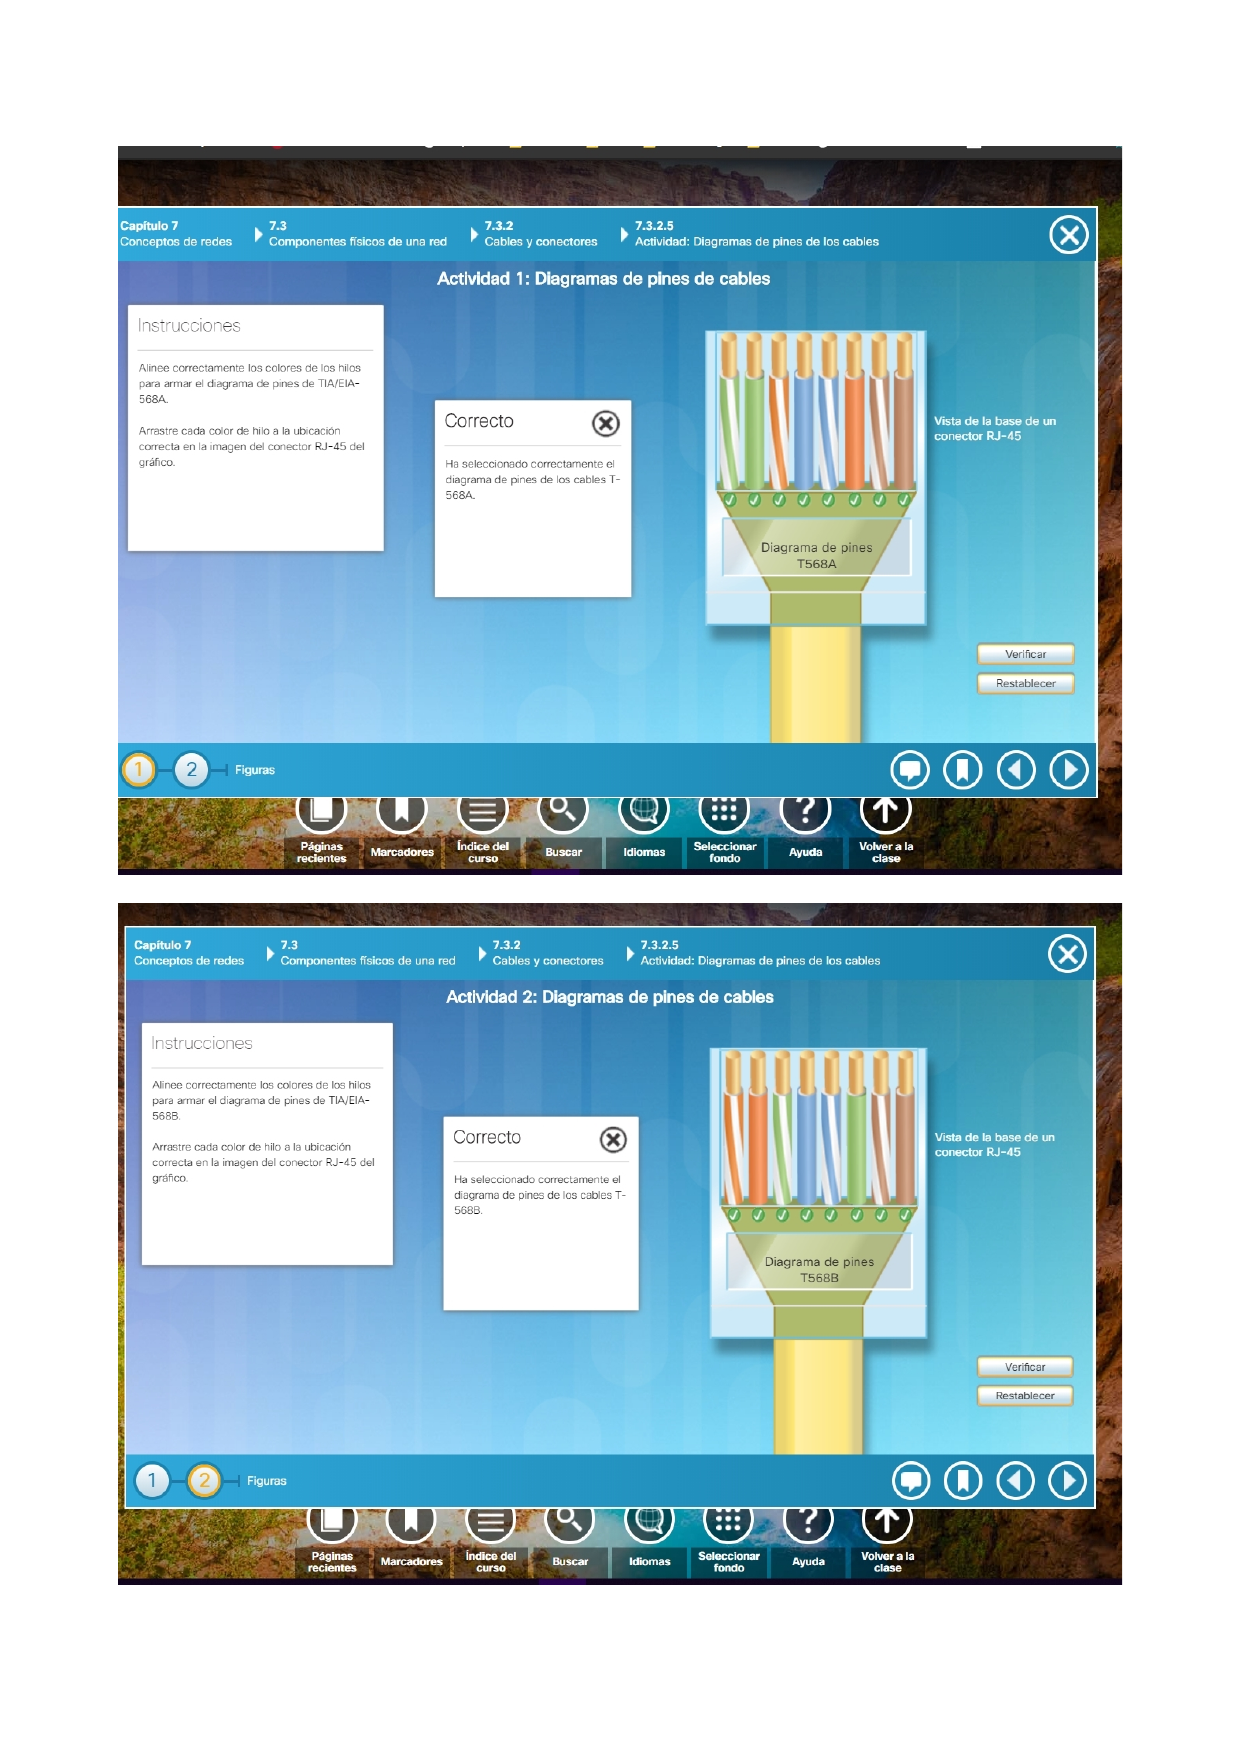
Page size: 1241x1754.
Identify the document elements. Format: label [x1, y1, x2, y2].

picture [118, 146, 1123, 875]
picture [118, 903, 1123, 1585]
